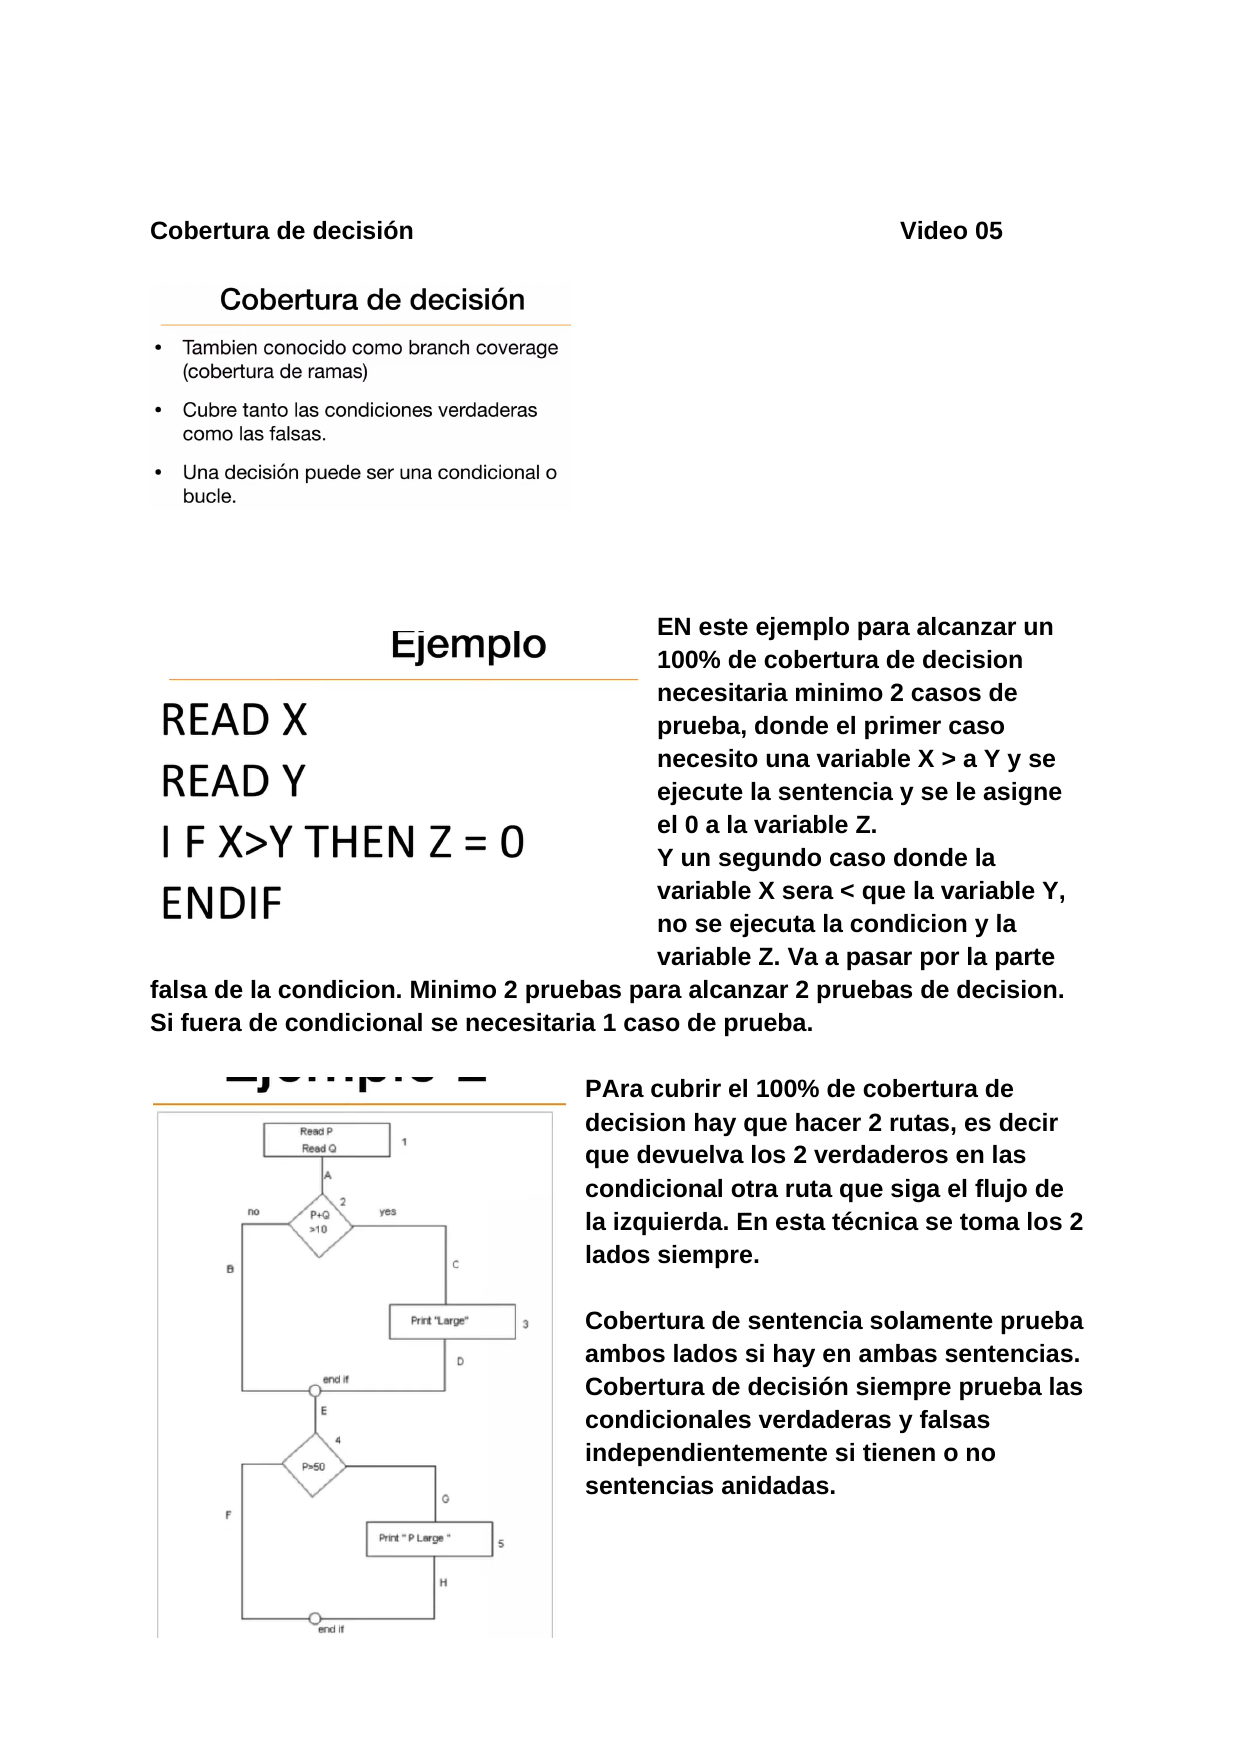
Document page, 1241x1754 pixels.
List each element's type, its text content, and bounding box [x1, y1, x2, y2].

text Y un segundo caso donde la variable X sera < que la variable Y, no se ejecuta la condicion y la variable Z. Va a pasar por la parte falsa de la condicion. Minimo 2 pruebas para alcanzar 2 pruebas de decision. [150, 843, 1090, 1004]
text PAra cubrir el 100% de cobertura de decision hay que hacer 2 rutas, es decir que devuelva los 2 verdaderos en las condicional otra ruta que siga el flujo de la izquierda. En esta técnica se toma los 2 lados siempre. [150, 1074, 1090, 1268]
picture [153, 631, 639, 926]
text Cobertura de decisión Video 05 [150, 216, 1090, 245]
text Cobertura de sentencia solamente prueba ambos lados si hay en ambas sentencias. Cobertura de decisión siempre prueba las condicionales verdaderas y falsas independientemente si tienen o no sentencias anidadas. [567, 1306, 1090, 1499]
picture [153, 1077, 567, 1638]
text EN este ejemplo para alcanzar un 100% de cobertura de decision necesitaria minimo 2 casos de prueba, donde el primer caso necesito una variable X > a Y y se ejecute la sentencia y se le asigne el 0 a la variable Z. [150, 612, 1090, 839]
text Si fuera de condicional se necesitaria 1 caso de prueba. [150, 1008, 1090, 1037]
picture [150, 282, 572, 510]
